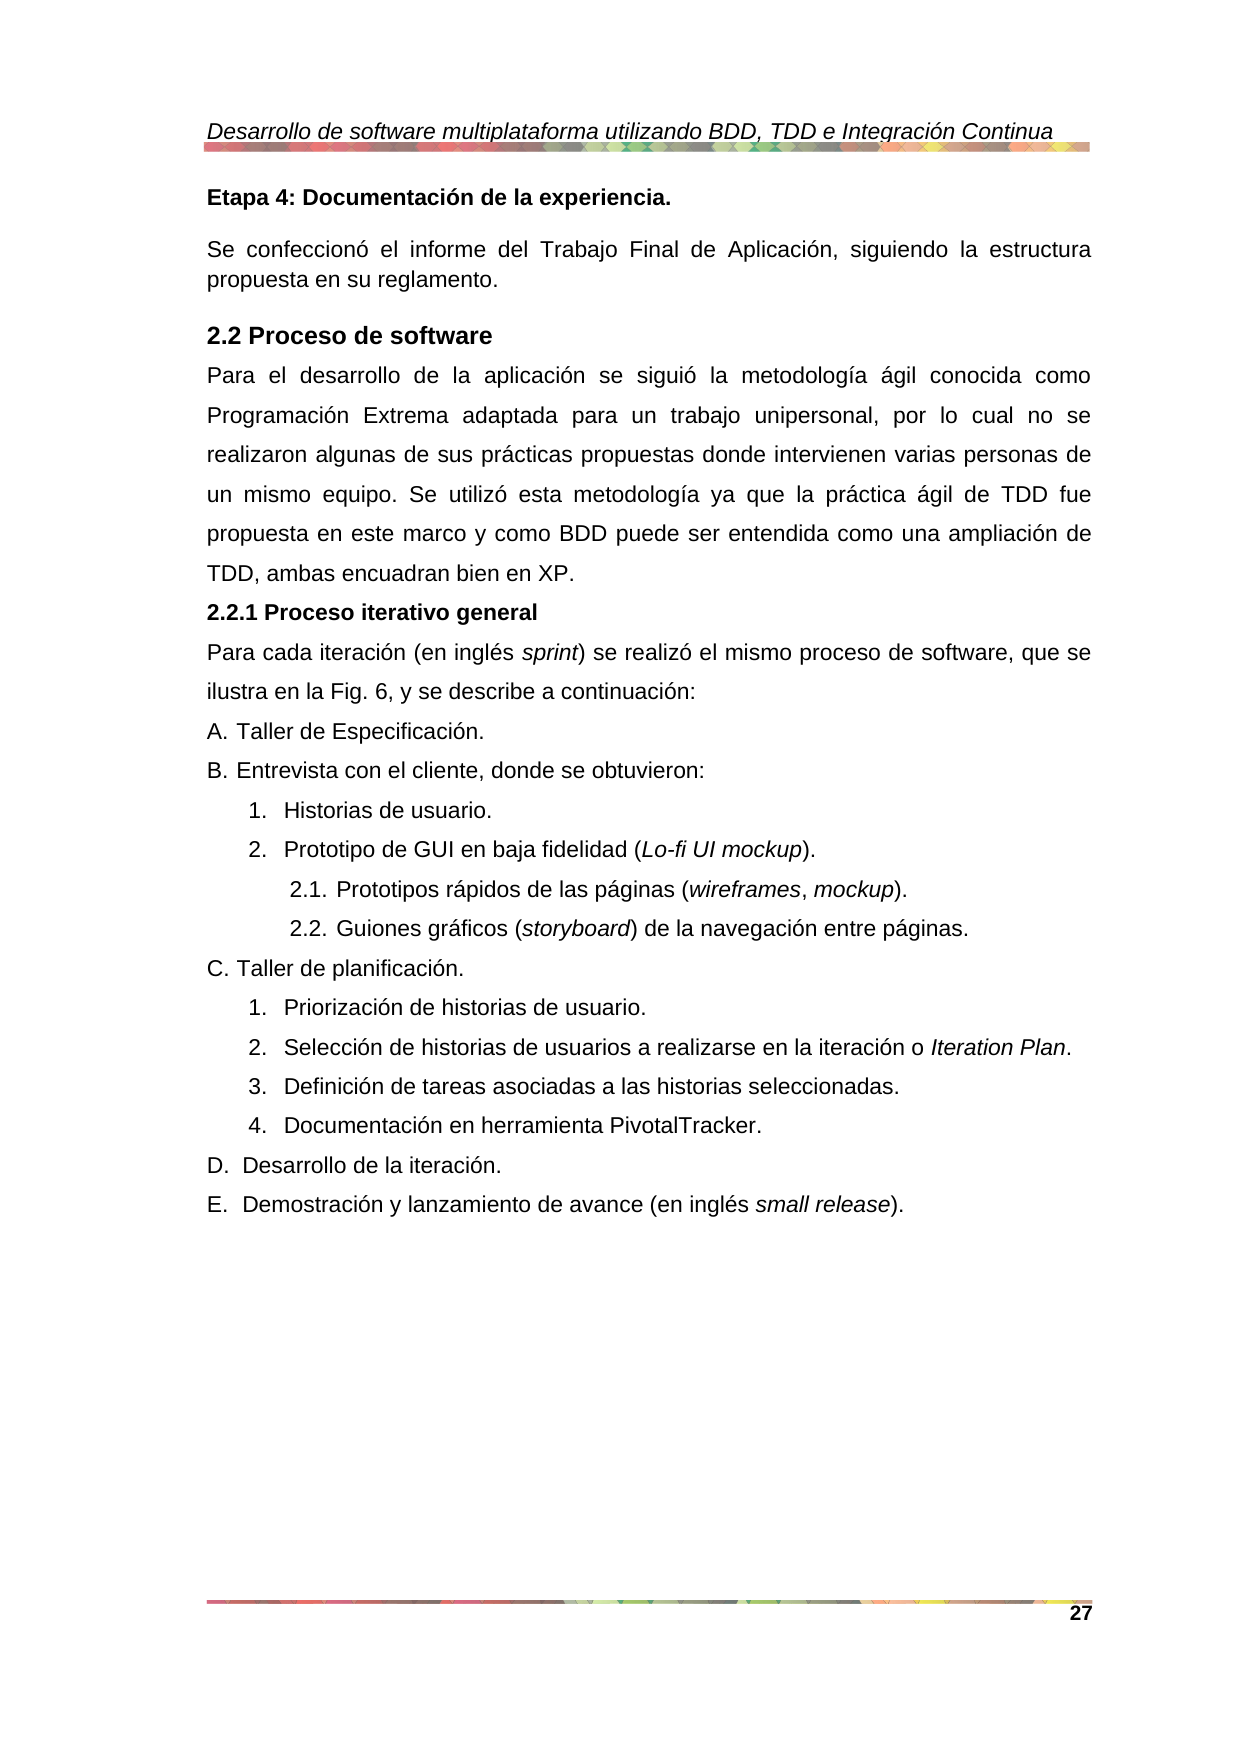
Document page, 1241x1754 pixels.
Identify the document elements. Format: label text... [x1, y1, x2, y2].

list Entrevista con el cliente, donde se obtuvieron: [207, 757, 1093, 783]
text Para el desarrollo de la aplicación se siguió la metodología ágil conocida como Programación Extrema adaptada para un trabajo unipersonal, por lo cual no se realizaron algunas de sus prácticas propuestas donde intervienen varias personas de un mismo equipo. Se utilizó esta metodología ya que la práctica ágil de TDD fue propuesta en este marco y como BDD puede ser entendida como una ampliación de TDD, ambas encuadran bien en XP. [207, 362, 1093, 586]
list Taller de planificación. [207, 954, 1093, 981]
list Definición de tareas asociadas a las historias seleccionadas. [248, 1073, 1093, 1099]
text [203, 142, 1090, 152]
list Prototipos rápidos de las páginas (wireframes, mockup). [289, 876, 1093, 902]
list Selección de historias de usuarios a realizarse en la iteración o Iteration Plan. [248, 1033, 1093, 1060]
list Desarrollo de la iteración. [207, 1152, 1093, 1178]
table_header [207, 1231, 1093, 1600]
subtitle Etapa 4: Documentación de la experiencia. [207, 184, 1093, 210]
list Priorización de historias de usuario. [248, 994, 1093, 1020]
text 2.2.1 Proceso iterativo general [207, 599, 1093, 626]
list Guiones gráficos (storyboard) de la navegación entre páginas. [289, 915, 1093, 941]
text Para cada iteración (en inglés sprint) se realizó el mismo proceso de software, que se ilustra en la Fig. 6, y se describe a continuación: [207, 639, 1093, 704]
list Historias de usuario. [248, 797, 1093, 823]
list Taller de Especificación. [207, 718, 1093, 744]
list Demostración y lanzamiento de avance (en inglés small release). [207, 1191, 1093, 1218]
list Documentación en herramienta PivotalTracker. [248, 1112, 1093, 1139]
text [206, 1600, 1093, 1604]
list Prototipo de GUI en baja fidelidad (Lo-fi UI mockup). [248, 836, 1093, 862]
text Se confeccionó el informe del Trabajo Final de Aplicación, siguiendo la estructura propuesta en su reglamento. [207, 236, 1093, 292]
subtitle 2.2 Proceso de software [207, 321, 1093, 350]
